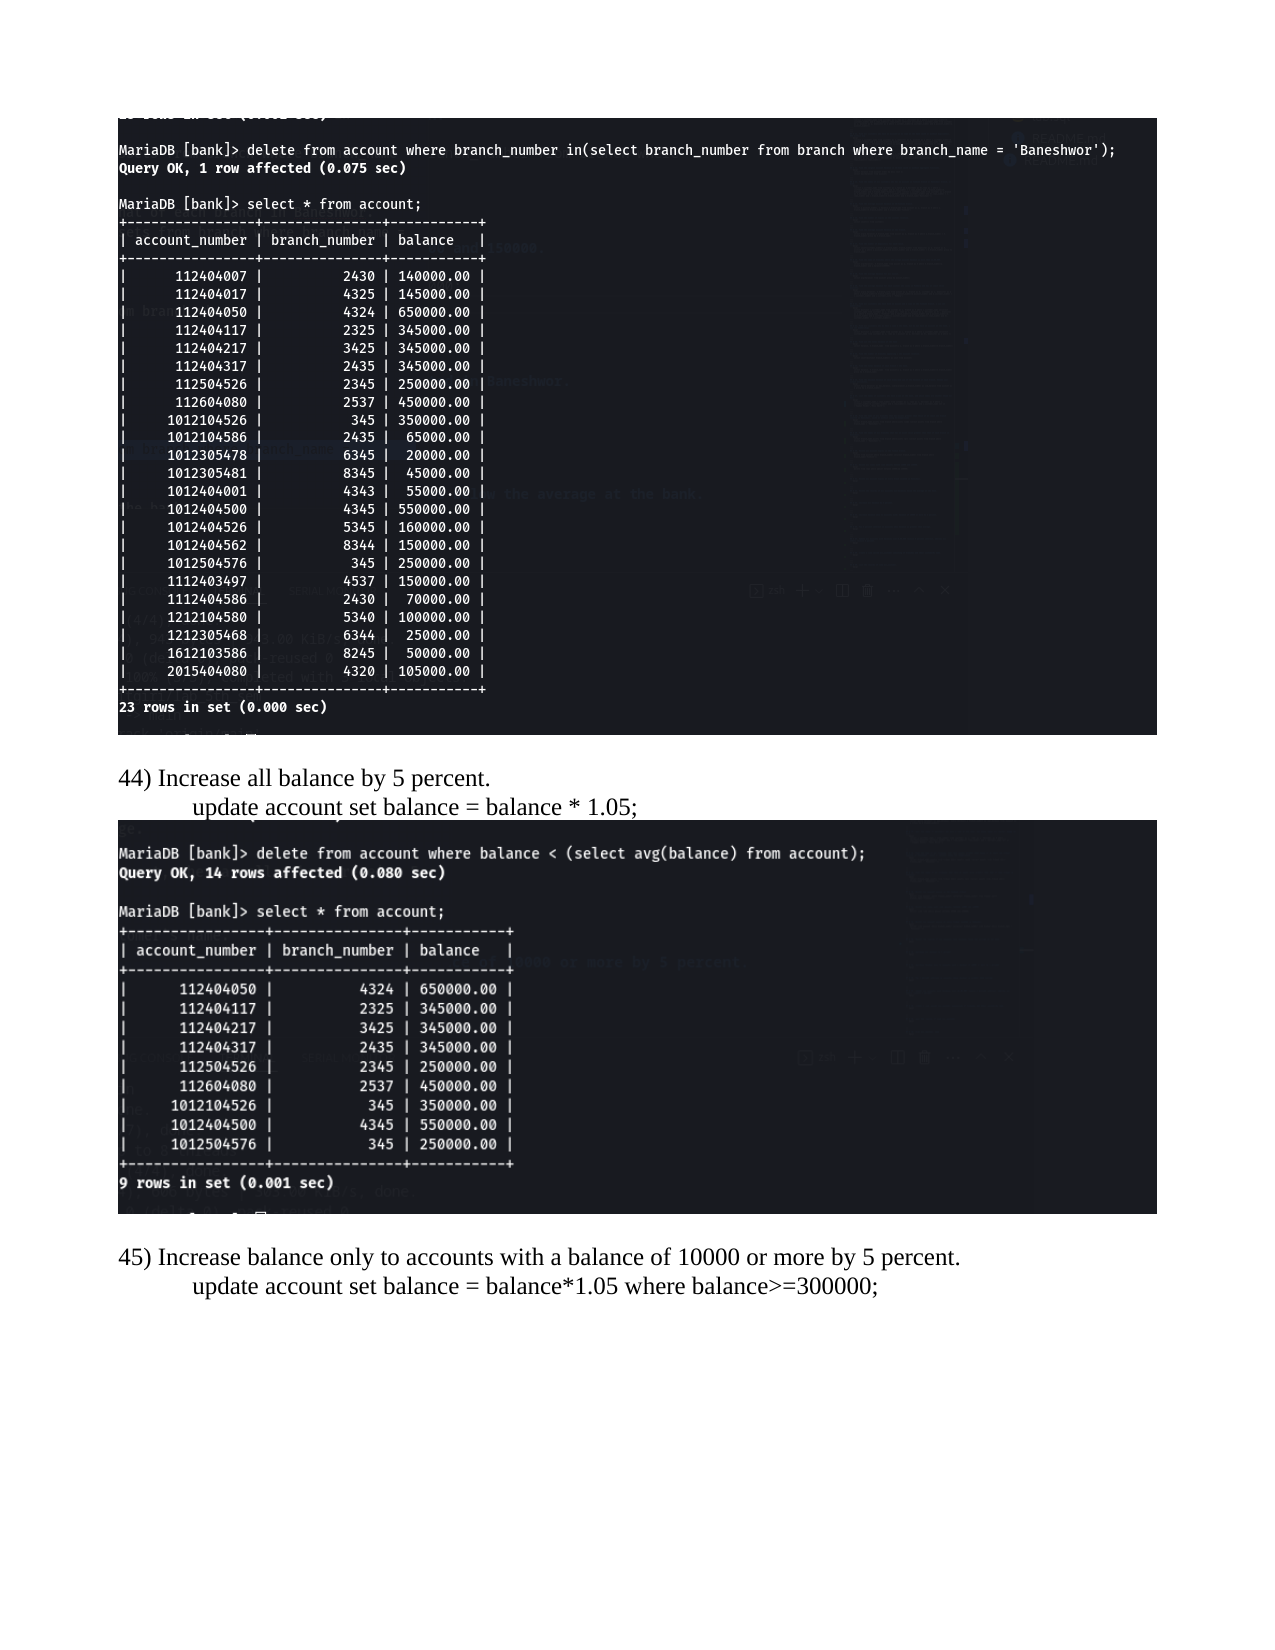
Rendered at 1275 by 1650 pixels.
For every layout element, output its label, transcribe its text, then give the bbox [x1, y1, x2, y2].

text update account set balance = balance*1.05 where balance>=300000; [118, 1271, 1157, 1300]
text update account set balance = balance * 1.05; [118, 792, 1157, 820]
picture [118, 820, 1157, 1214]
text 45) Increase balance only to accounts with a balance of 10000 or more by 5 percent. [118, 1242, 1157, 1271]
text 44) Increase all balance by 5 percent. [118, 763, 1157, 792]
picture [118, 118, 1157, 735]
